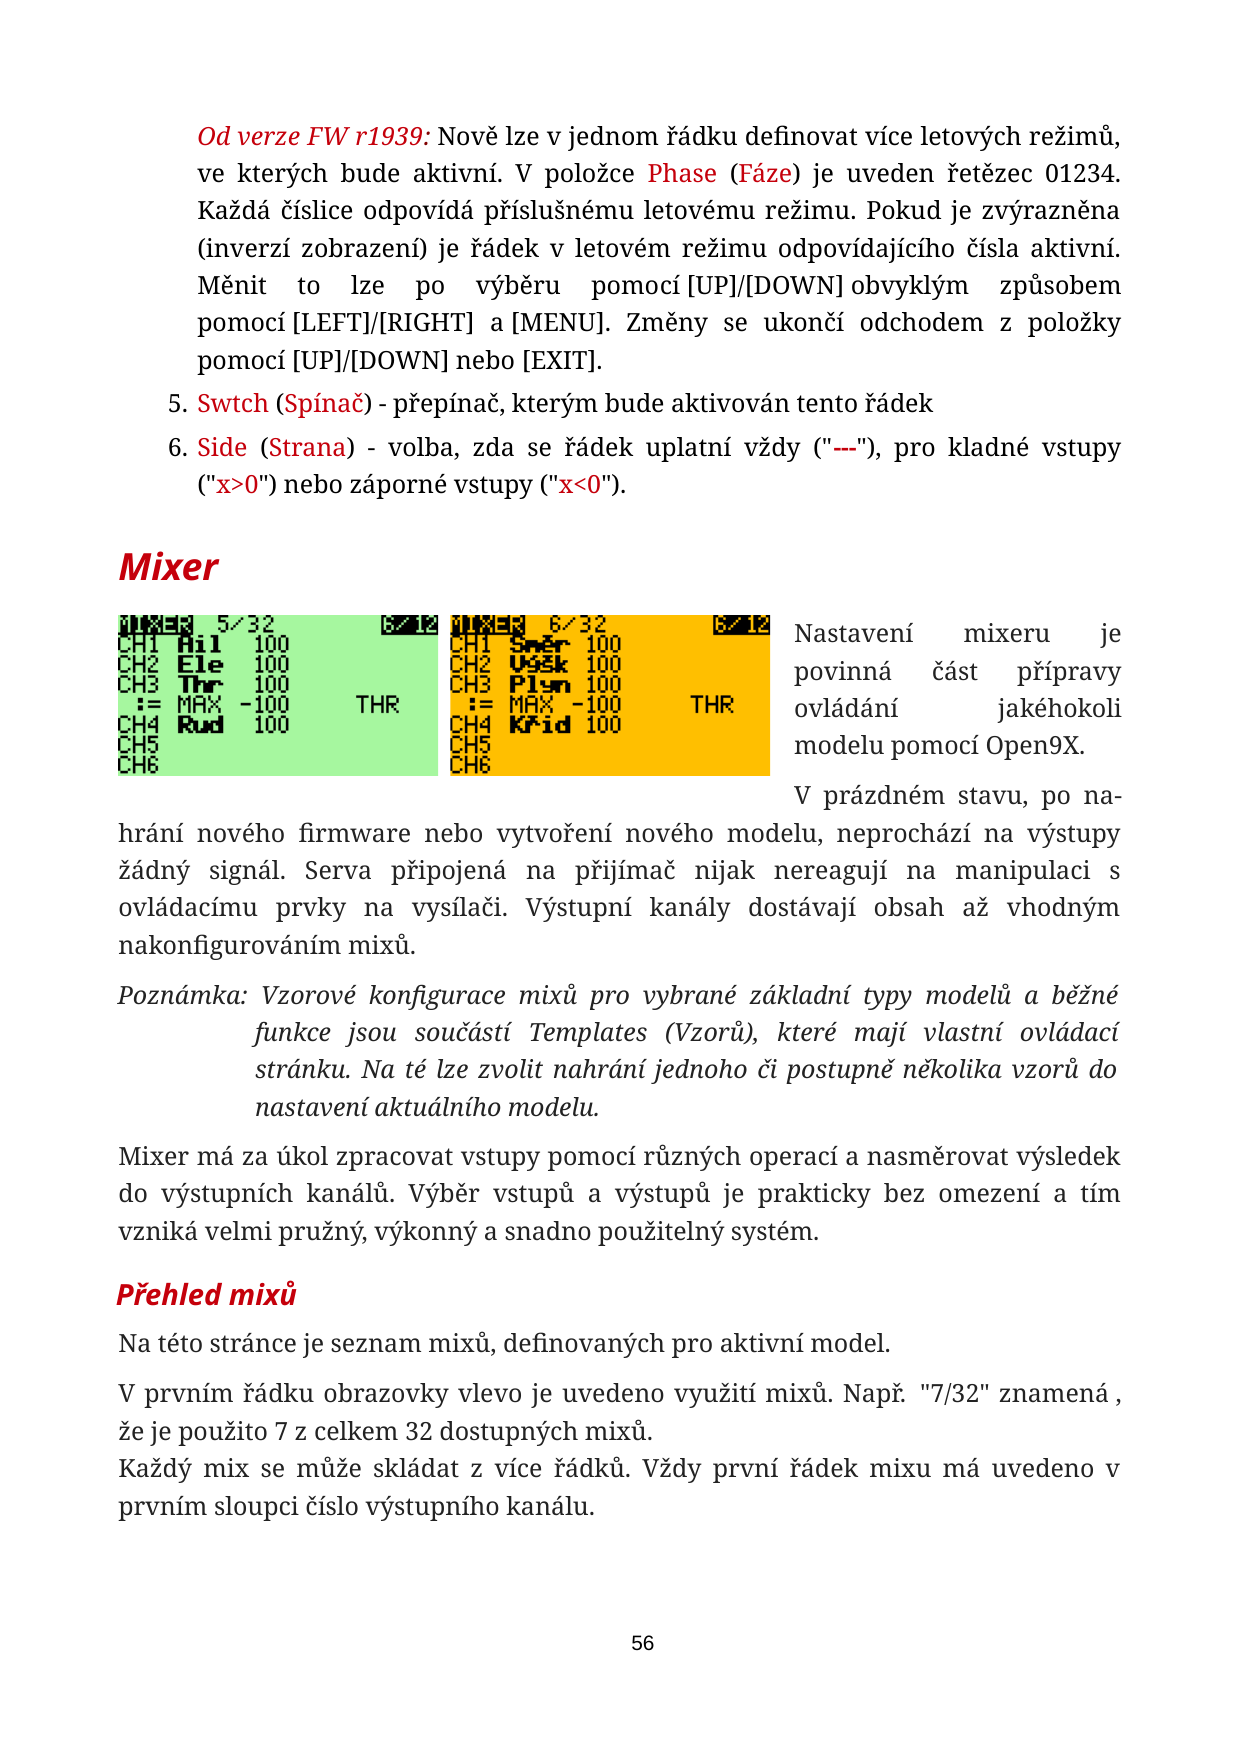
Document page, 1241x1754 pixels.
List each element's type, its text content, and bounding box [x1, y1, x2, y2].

picture [450, 615, 771, 776]
text Mixer má za úkol zpracovat vstupy pomocí různých operací a nasměrovat výsledek do vý­stupních kanálů. Výběr vstupů a výstupů je prakticky bez omezení a tím vzniká velmi pružný, výkonný a snadno použitelný systém. [118, 1139, 1122, 1248]
picture [118, 615, 439, 776]
text Každý mix se může skládat z více řádků. Vždy první řádek mixu má uvedeno v prvním sloupci číslo výstupního kanálu. [118, 1451, 1122, 1522]
text Nastavení mixeru je povinná část přípravy ovládání ja­kéhokoli modelu pomocí Open9X. [771, 616, 1122, 762]
text Poznámka: Vzorové konfigurace mixů pro vybrané základní typy modelů a běžné funkce jsou součástí Templates (Vzorů), které mají vlastní ovládací stránku. Na té lze zvolit nahrání jednoho či postupně několika vzorů do nastavení aktuální­ho modelu. [117, 977, 1122, 1124]
list Swtch (Spínač) - přepínač, kterým bude aktivován tento řádek [168, 386, 1122, 420]
list Side (Strana) - volba, zda se řádek uplatní vždy ("---"), pro kladné vstupy ("x>0") nebo záporné vstupy ("x<0"). [168, 429, 1122, 501]
text V prázdném stavu, po na­hrání nového firmware nebo vytvoření nového modelu, neprochází na výstupy žádný signál. Serva připojená na přijímač nijak nereagují na manipulaci s ovládacímu prvky na vysílači. Výstupní kanály dostávají obsah až vhodným nakonfigurováním mixů. [118, 778, 1122, 962]
list Od verze FW r1939: Nově lze v jednom řádku definovat více letových režimů, ve kte­rých bude aktivní. V položce Phase (Fáze) je uveden řetězec 01234. Každá číslice odpovídá příslušnému letovému režimu. Pokud je zvýrazněna (inverzí zobrazení) je řádek v letovém režimu odpovídajícího čísla aktivní. Měnit to lze po výběru pomo­cí [UP]/[DOWN] obvyklým způsobem pomocí [LEFT]/[RIGHT] a [MENU]. Změny se ukončí odchodem z položky pomocí [UP]/[DOWN] nebo [EXIT]. [168, 118, 1122, 377]
text Na této stránce je seznam mixů, definovaných pro aktivní model. [118, 1326, 1122, 1360]
text V prvním řádku obrazovky vlevo je uvedeno využití mixů. Např. "7/32" znamená , že je pou­žito 7 z celkem 32 dostupných mixů. [118, 1376, 1122, 1447]
subtitle Přehled mixů [116, 1274, 1122, 1314]
